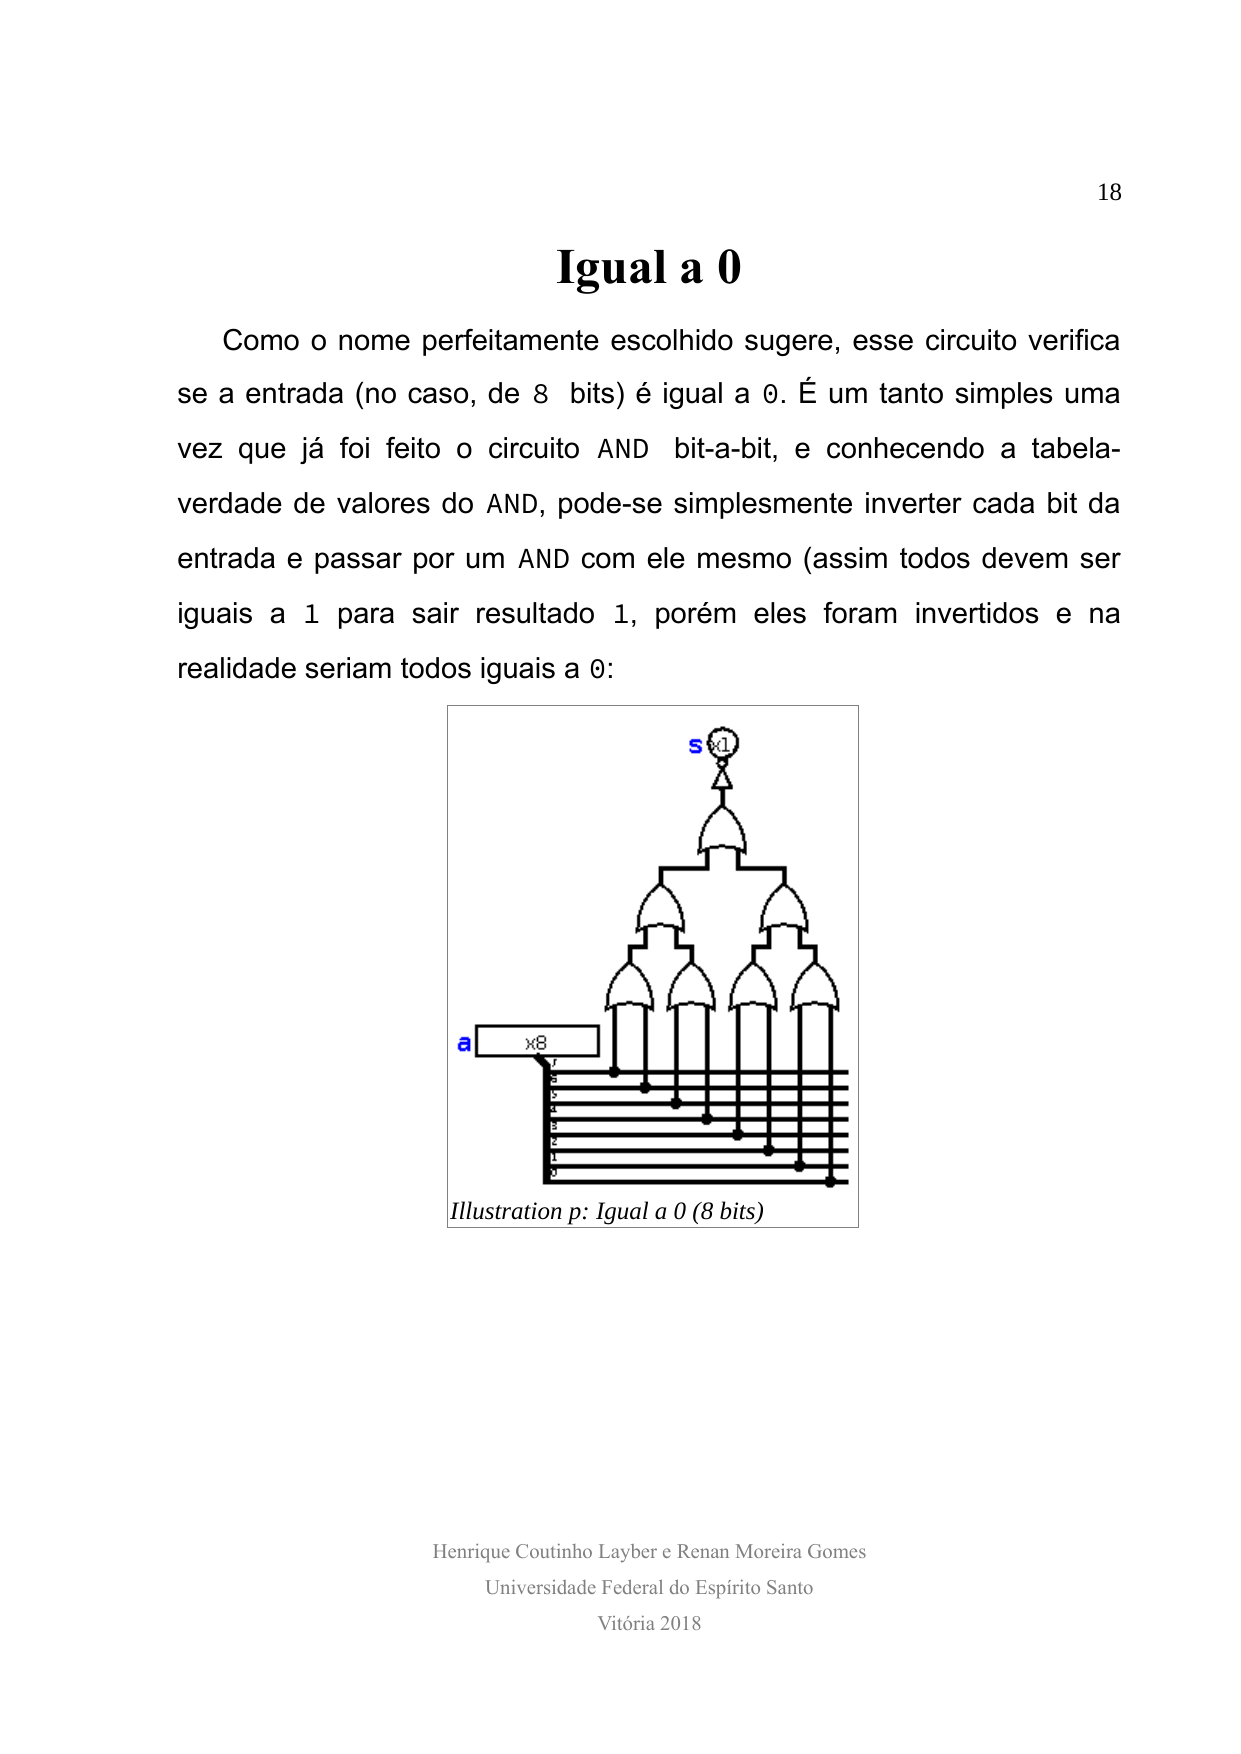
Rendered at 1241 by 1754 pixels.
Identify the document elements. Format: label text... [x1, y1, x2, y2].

text [448, 706, 858, 1227]
text Como o nome perfeitamente escolhido sugere, esse circuito verifica se a entrada (no caso, de 8 bits) é igual a 0. É um tanto simples uma vez que já foi feito o circuito AND bit-a-bit, e conhecendo a tabela-verdade de valores do AND, pode-se simplesmente inverter cada bit da entrada e passar por um AND com ele mesmo (assim todos devem ser iguais a 1 para sair resultado 1, porém eles foram invertidos e na realidade seriam todos iguais a 0: [177, 323, 1122, 687]
text Igual a 0 [177, 237, 1122, 294]
picture [450, 720, 855, 1191]
text Illustration p: Igual a 0 (8 bits) [450, 1191, 855, 1224]
